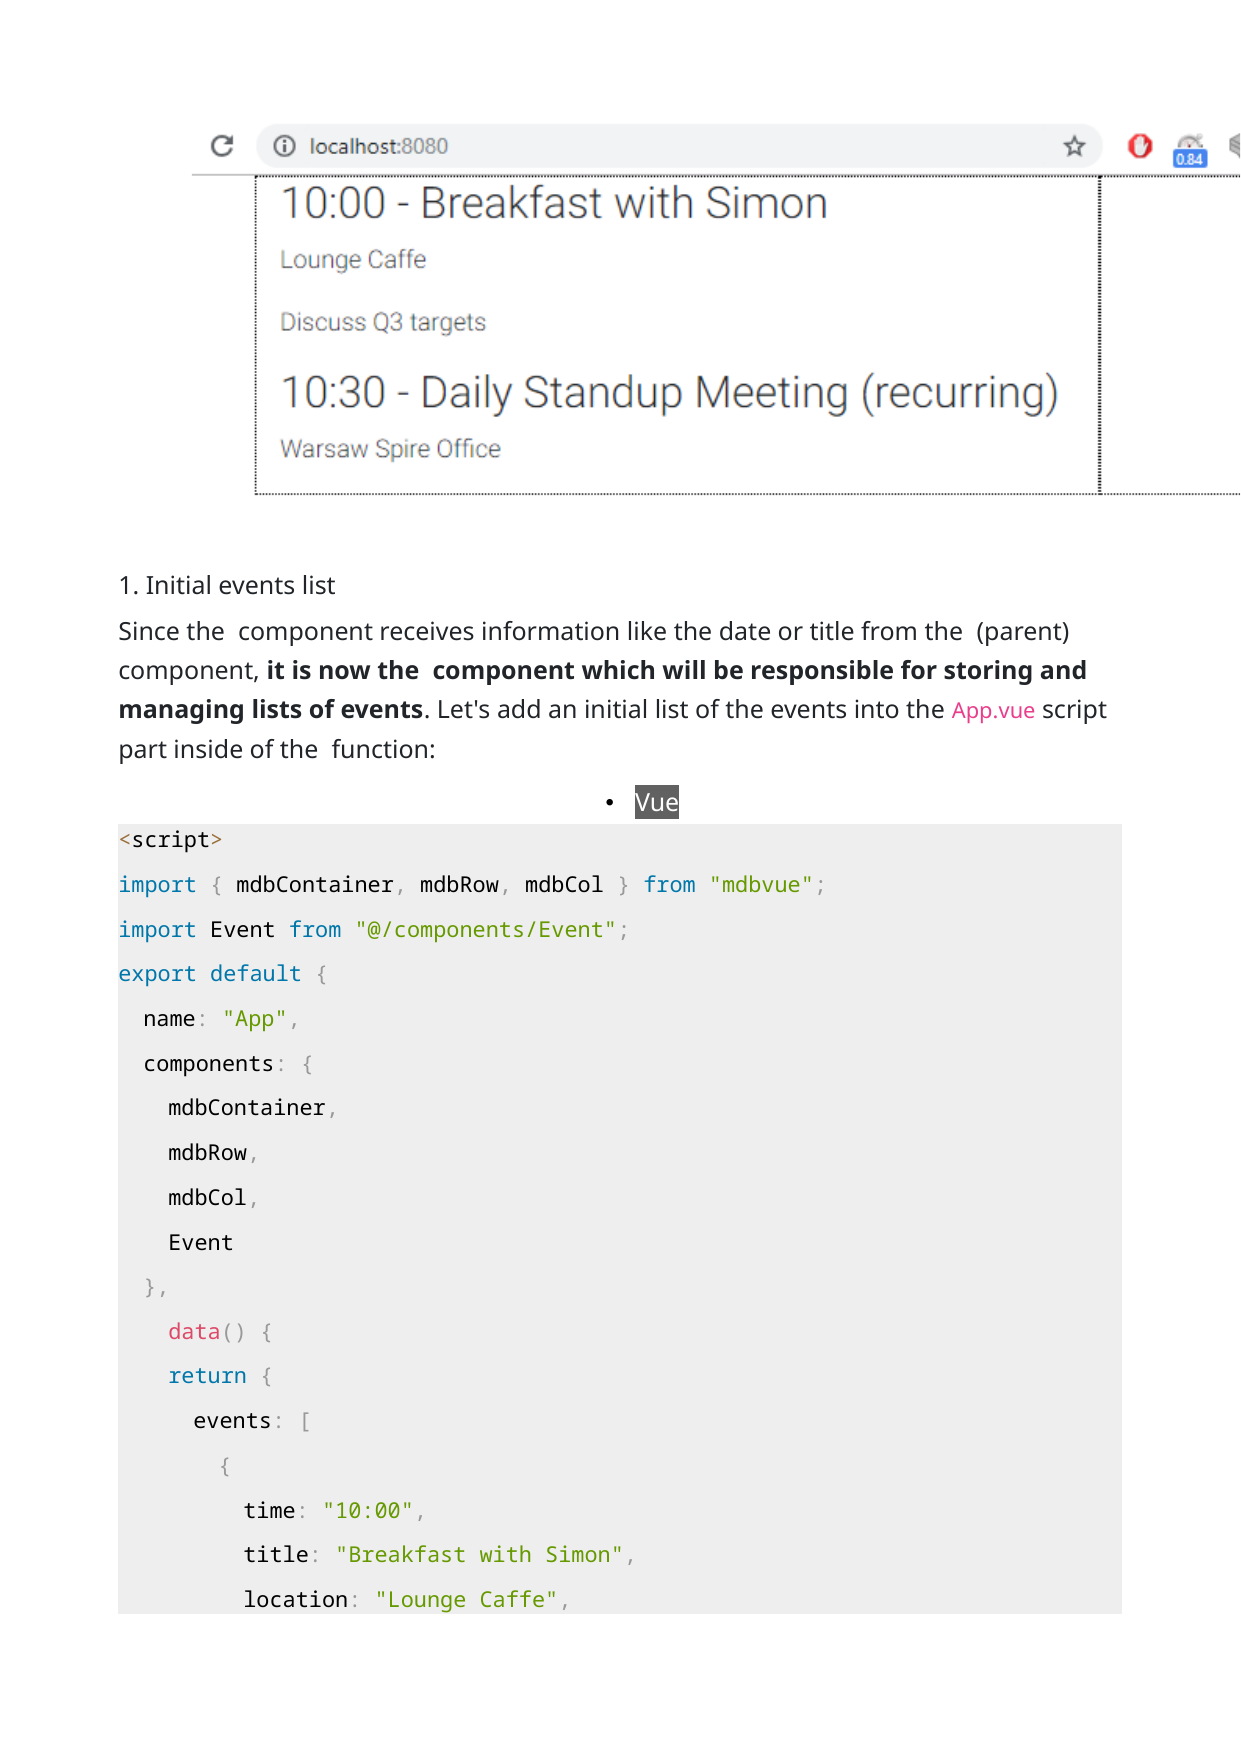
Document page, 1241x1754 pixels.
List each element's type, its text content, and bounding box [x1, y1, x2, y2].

text name: "App", [118, 1003, 1122, 1033]
text export default { [118, 958, 1122, 988]
text Event [118, 1226, 1122, 1256]
text import { mdbContainer, mdbRow, mdbCol } from "mdbvue"; [118, 869, 1122, 899]
text mdbRow, [118, 1137, 1122, 1167]
picture [191, 118, 1241, 528]
text import Event from "@/components/Event"; [118, 914, 1122, 943]
text return { [118, 1361, 1122, 1390]
text components: { [118, 1048, 1122, 1077]
text time: "10:00", [118, 1494, 1122, 1524]
text }, [118, 1271, 1122, 1301]
text mdbContainer, [118, 1092, 1122, 1122]
text data() { [118, 1316, 1122, 1346]
text mdbCol, [118, 1182, 1122, 1212]
list Vue [162, 785, 1122, 819]
text <script> [118, 824, 1122, 854]
text location: "Lounge Caffe", [118, 1584, 1122, 1614]
text Since the component receives information like the date or title from the (parent) component, it is now the component which will be responsible for storing and managing lists of events. Let's add an initial list of the events into the App.vue script part inside of the function: [118, 614, 1122, 765]
subtitle 1. Initial events list [118, 567, 1122, 601]
text title: "Breakfast with Simon", [118, 1539, 1122, 1569]
text events: [ [118, 1405, 1122, 1435]
text { [118, 1450, 1122, 1480]
